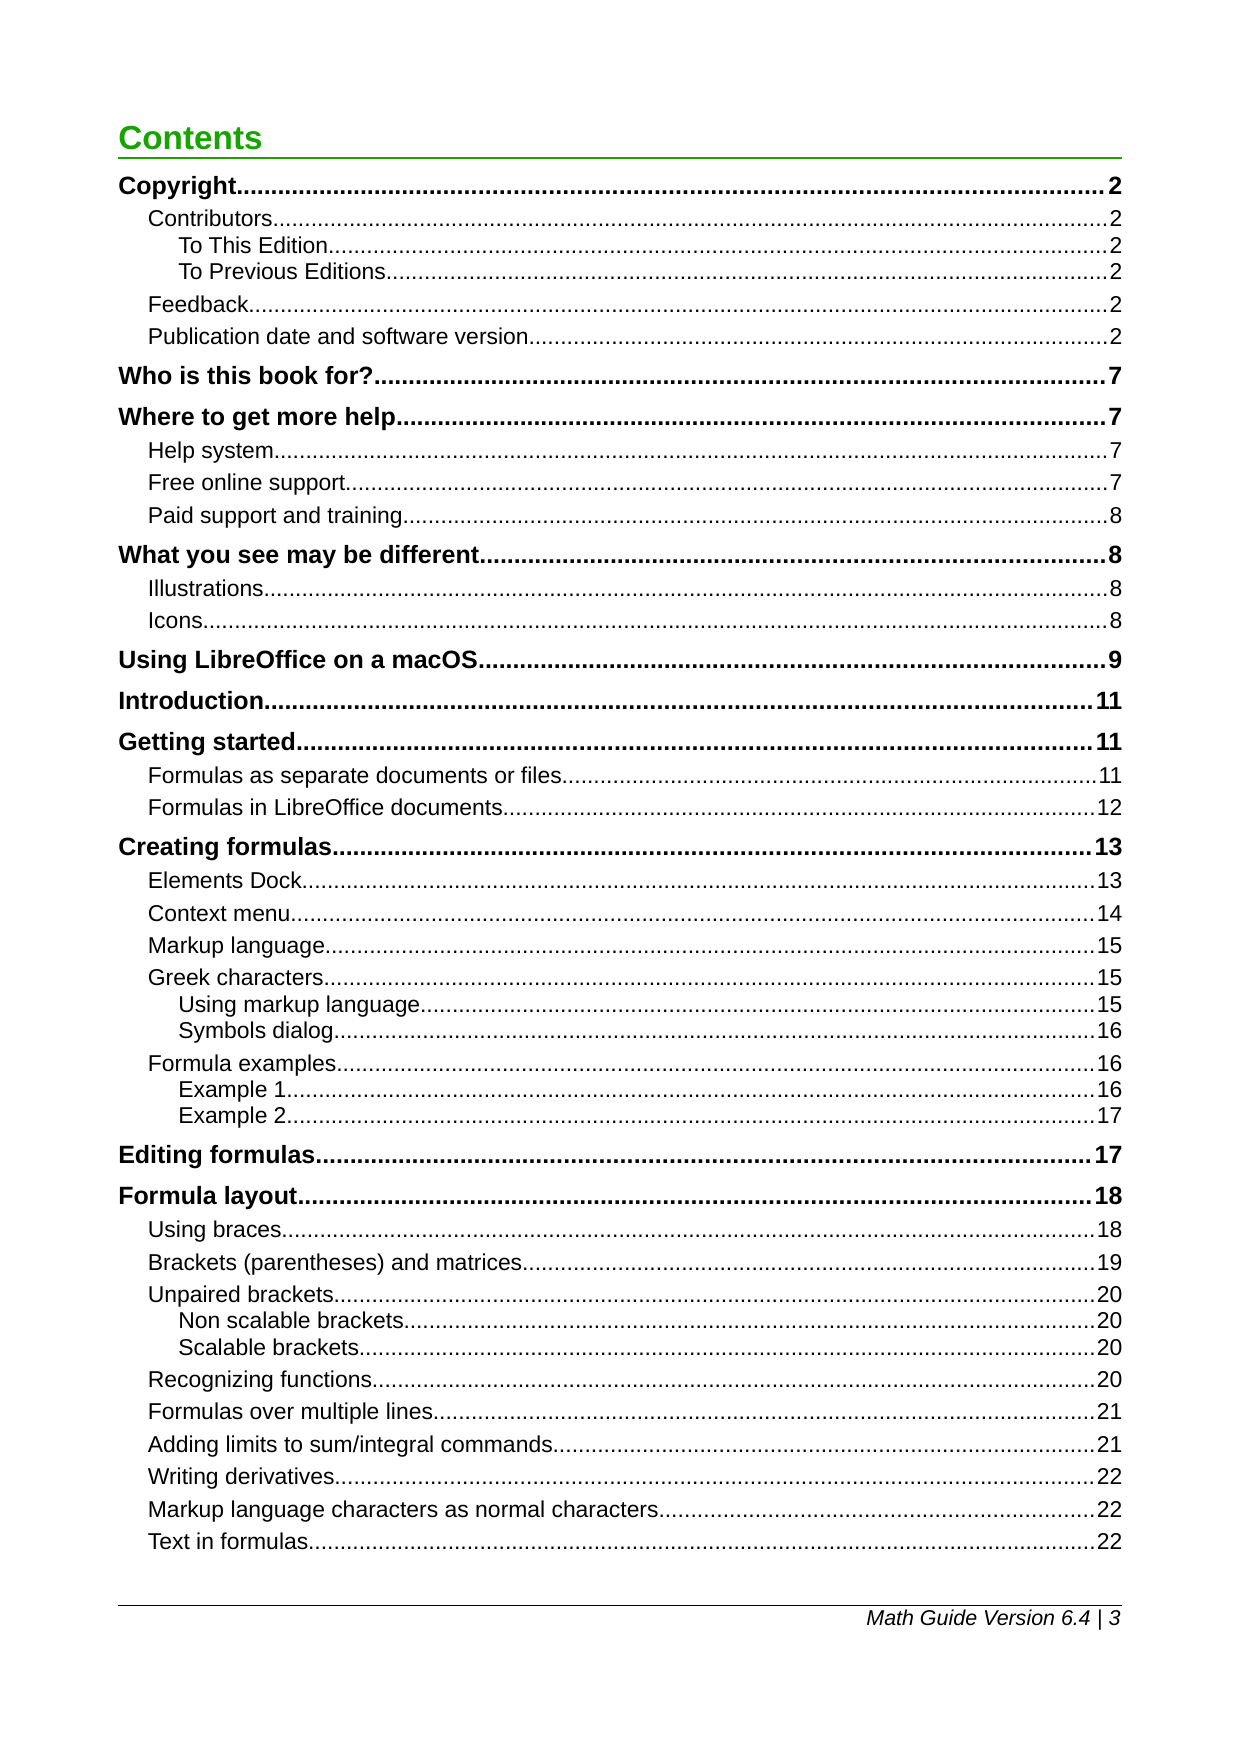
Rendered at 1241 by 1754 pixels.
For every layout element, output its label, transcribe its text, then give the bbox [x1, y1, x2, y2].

text Contributors 2 [148, 205, 1122, 232]
text Greek characters 15 [148, 964, 1122, 991]
text Writing derivatives 22 [148, 1463, 1122, 1489]
text Recognizing functions 20 [148, 1366, 1122, 1392]
text Using LibreOffice on a macOS 9 [118, 645, 1122, 674]
text Formula layout 18 [118, 1181, 1122, 1210]
text Paid support and training 8 [148, 502, 1122, 528]
text Creating formulas 13 [118, 832, 1122, 861]
text Text in formulas 22 [148, 1528, 1122, 1554]
text To Previous Editions 2 [178, 258, 1122, 284]
text Formulas over multiple lines 21 [148, 1398, 1122, 1425]
text Example 2 17 [178, 1102, 1122, 1128]
text Context menu 14 [148, 899, 1122, 926]
text Markup language 15 [148, 932, 1122, 958]
text Adding limits to sum/integral commands 21 [148, 1431, 1122, 1457]
text Formula examples 16 [148, 1049, 1122, 1076]
text Brackets (parentheses) and matrices 19 [148, 1248, 1122, 1275]
text Non scalable brackets 20 [178, 1307, 1122, 1333]
text Illustrations 8 [148, 575, 1122, 601]
text Help system 7 [148, 437, 1122, 463]
text Symbols dialog 16 [178, 1017, 1122, 1043]
text Introduction 11 [118, 686, 1122, 715]
text Free online support 7 [148, 469, 1122, 496]
text Feedback 2 [148, 291, 1122, 317]
text Who is this book for? 7 [118, 361, 1122, 390]
text To This Edition 2 [178, 232, 1122, 258]
text Formulas in LibreOffice documents 12 [148, 794, 1122, 820]
subtitle Contents [118, 118, 1122, 157]
text Editing formulas 17 [118, 1141, 1122, 1169]
text Publication date and software version 2 [148, 323, 1122, 349]
text What you see may be different 8 [118, 540, 1122, 569]
text Scalable brackets 20 [178, 1333, 1122, 1360]
text Copyright 2 [118, 171, 1122, 199]
text Icons 8 [148, 607, 1122, 633]
text Getting started 11 [118, 727, 1122, 756]
text Using braces 18 [148, 1216, 1122, 1242]
text Unpaired brackets 20 [148, 1281, 1122, 1307]
text Markup language characters as normal characters 22 [148, 1496, 1122, 1522]
text Elements Dock 13 [148, 867, 1122, 893]
text Formulas as separate documents or files 11 [148, 762, 1122, 788]
text Where to get more help 7 [118, 402, 1122, 431]
text Example 1 16 [178, 1076, 1122, 1102]
text Using markup language 15 [178, 991, 1122, 1017]
